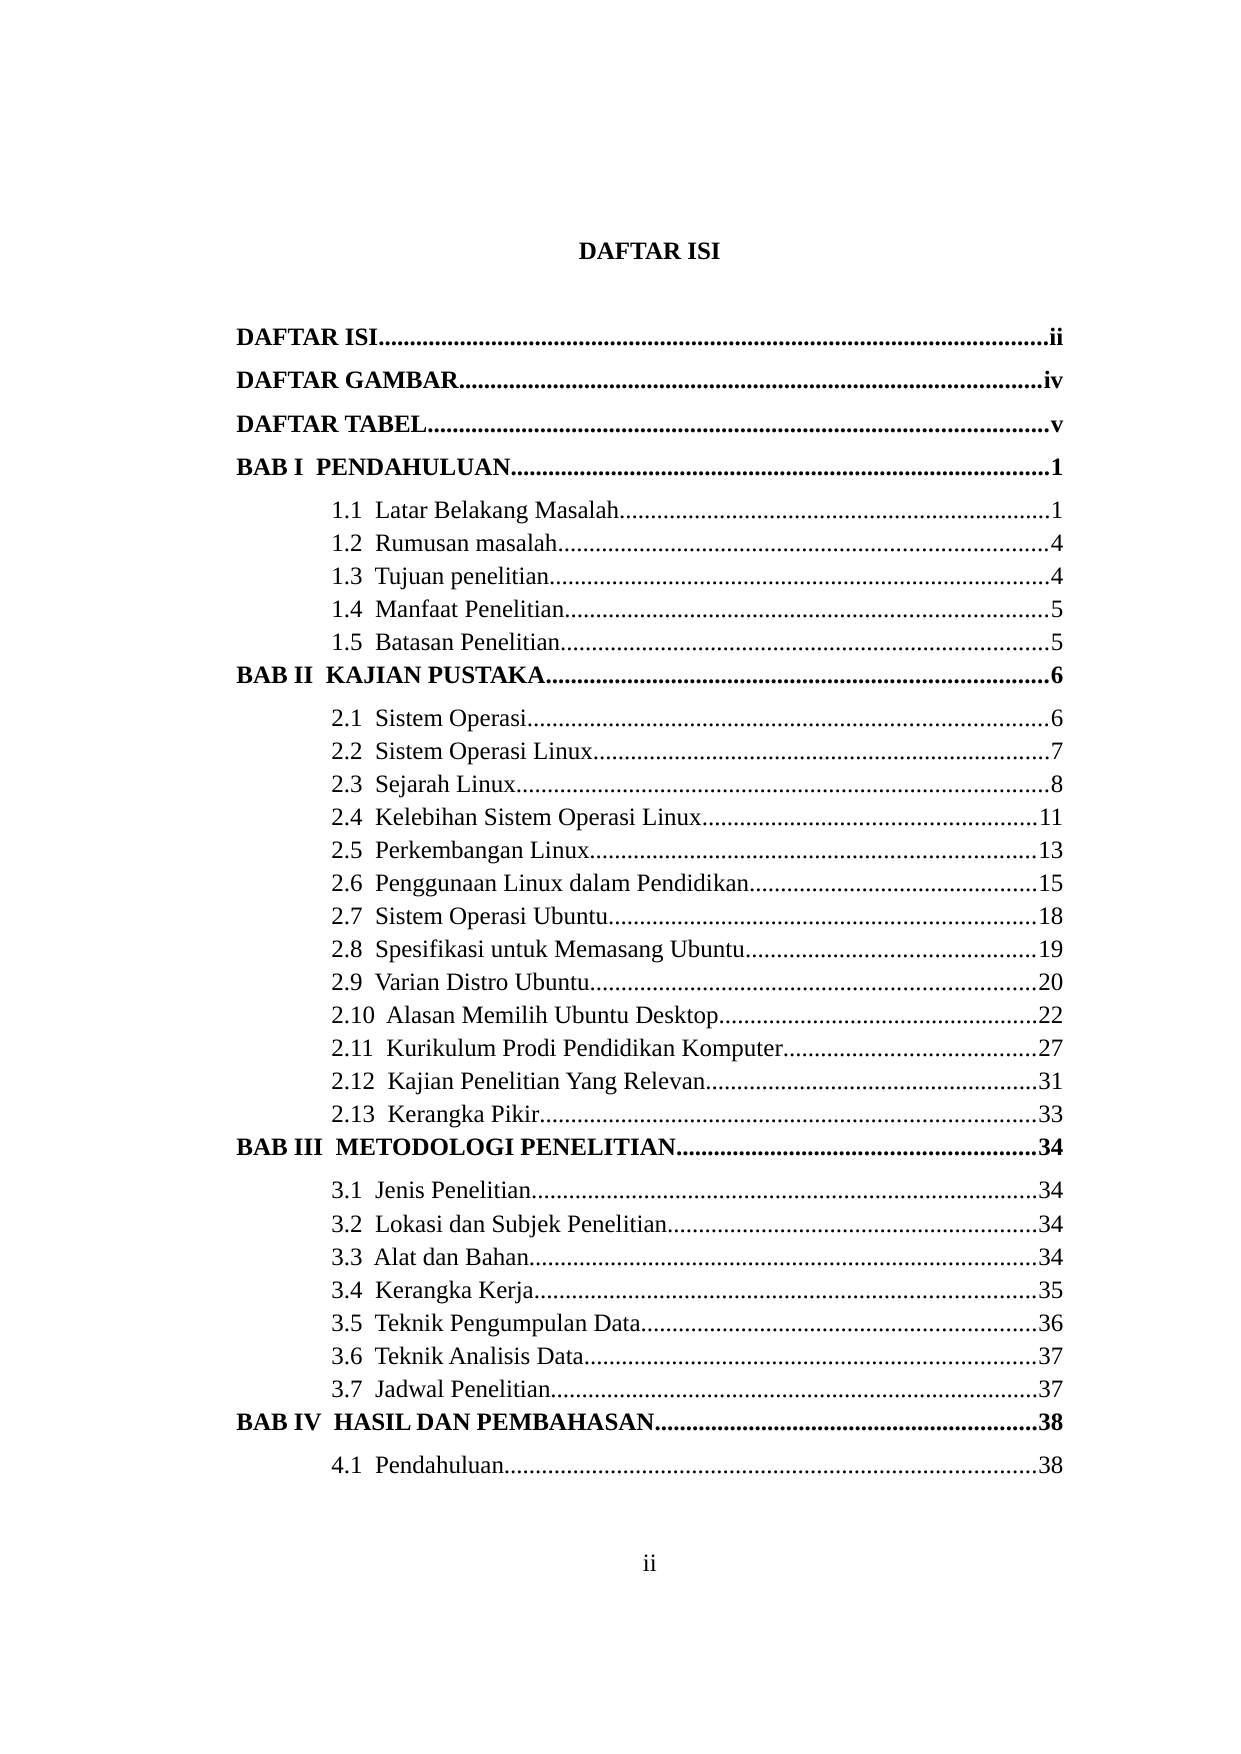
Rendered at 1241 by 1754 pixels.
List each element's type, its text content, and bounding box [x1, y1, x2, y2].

text DAFTAR TABEL v [236, 409, 1063, 437]
text 3.3 Alat dan Bahan 34 [325, 1242, 1063, 1270]
text 2.1 Sistem Operasi 6 [325, 703, 1063, 732]
text 2.11 Kurikulum Prodi Pendidikan Komputer 27 [325, 1033, 1063, 1062]
text 3.1 Jenis Penelitian 34 [325, 1176, 1063, 1204]
text 2.6 Penggunaan Linux dalam Pendidikan 15 [325, 868, 1063, 897]
text 2.12 Kajian Penelitian Yang Relevan 31 [325, 1066, 1063, 1095]
text 3.4 Kerangka Kerja 35 [325, 1275, 1063, 1303]
text 4.1 Pendahuluan 38 [325, 1450, 1063, 1479]
text 1.5 Batasan Penelitian 5 [325, 627, 1063, 656]
text 3.5 Teknik Pengumpulan Data 36 [325, 1308, 1063, 1336]
text 2.9 Varian Distro Ubuntu 20 [325, 967, 1063, 996]
text BAB IV HASIL DAN PEMBAHASAN 38 [236, 1407, 1063, 1436]
text BAB III METODOLOGI PENELITIAN 34 [236, 1132, 1063, 1161]
text 1.4 Manfaat Penelitian 5 [325, 594, 1063, 623]
text 1.2 Rumusan masalah 4 [325, 528, 1063, 557]
text BAB II KAJIAN PUSTAKA 6 [236, 660, 1063, 689]
text 2.5 Perkembangan Linux 13 [325, 835, 1063, 864]
text 2.4 Kelebihan Sistem Operasi Linux 11 [325, 802, 1063, 831]
subtitle DAFTAR ISI [236, 236, 1063, 265]
text 3.6 Teknik Analisis Data 37 [325, 1341, 1063, 1369]
text DAFTAR GAMBAR iv [236, 366, 1063, 394]
text DAFTAR ISI ii [236, 322, 1063, 351]
text 2.13 Kerangka Pikir 33 [325, 1099, 1063, 1128]
text 2.2 Sistem Operasi Linux 7 [325, 736, 1063, 765]
text 3.2 Lokasi dan Subjek Penelitian 34 [325, 1209, 1063, 1237]
text 1.1 Latar Belakang Masalah 1 [325, 495, 1063, 524]
text 2.8 Spesifikasi untuk Memasang Ubuntu 19 [325, 934, 1063, 963]
text 3.7 Jadwal Penelitian 37 [325, 1374, 1063, 1402]
text 2.7 Sistem Operasi Ubuntu 18 [325, 901, 1063, 930]
text 2.10 Alasan Memilih Ubuntu Desktop 22 [325, 1000, 1063, 1029]
text 2.3 Sejarah Linux 8 [325, 769, 1063, 798]
text 1.3 Tujuan penelitian 4 [325, 561, 1063, 590]
text BAB I PENDAHULUAN 1 [236, 452, 1063, 481]
